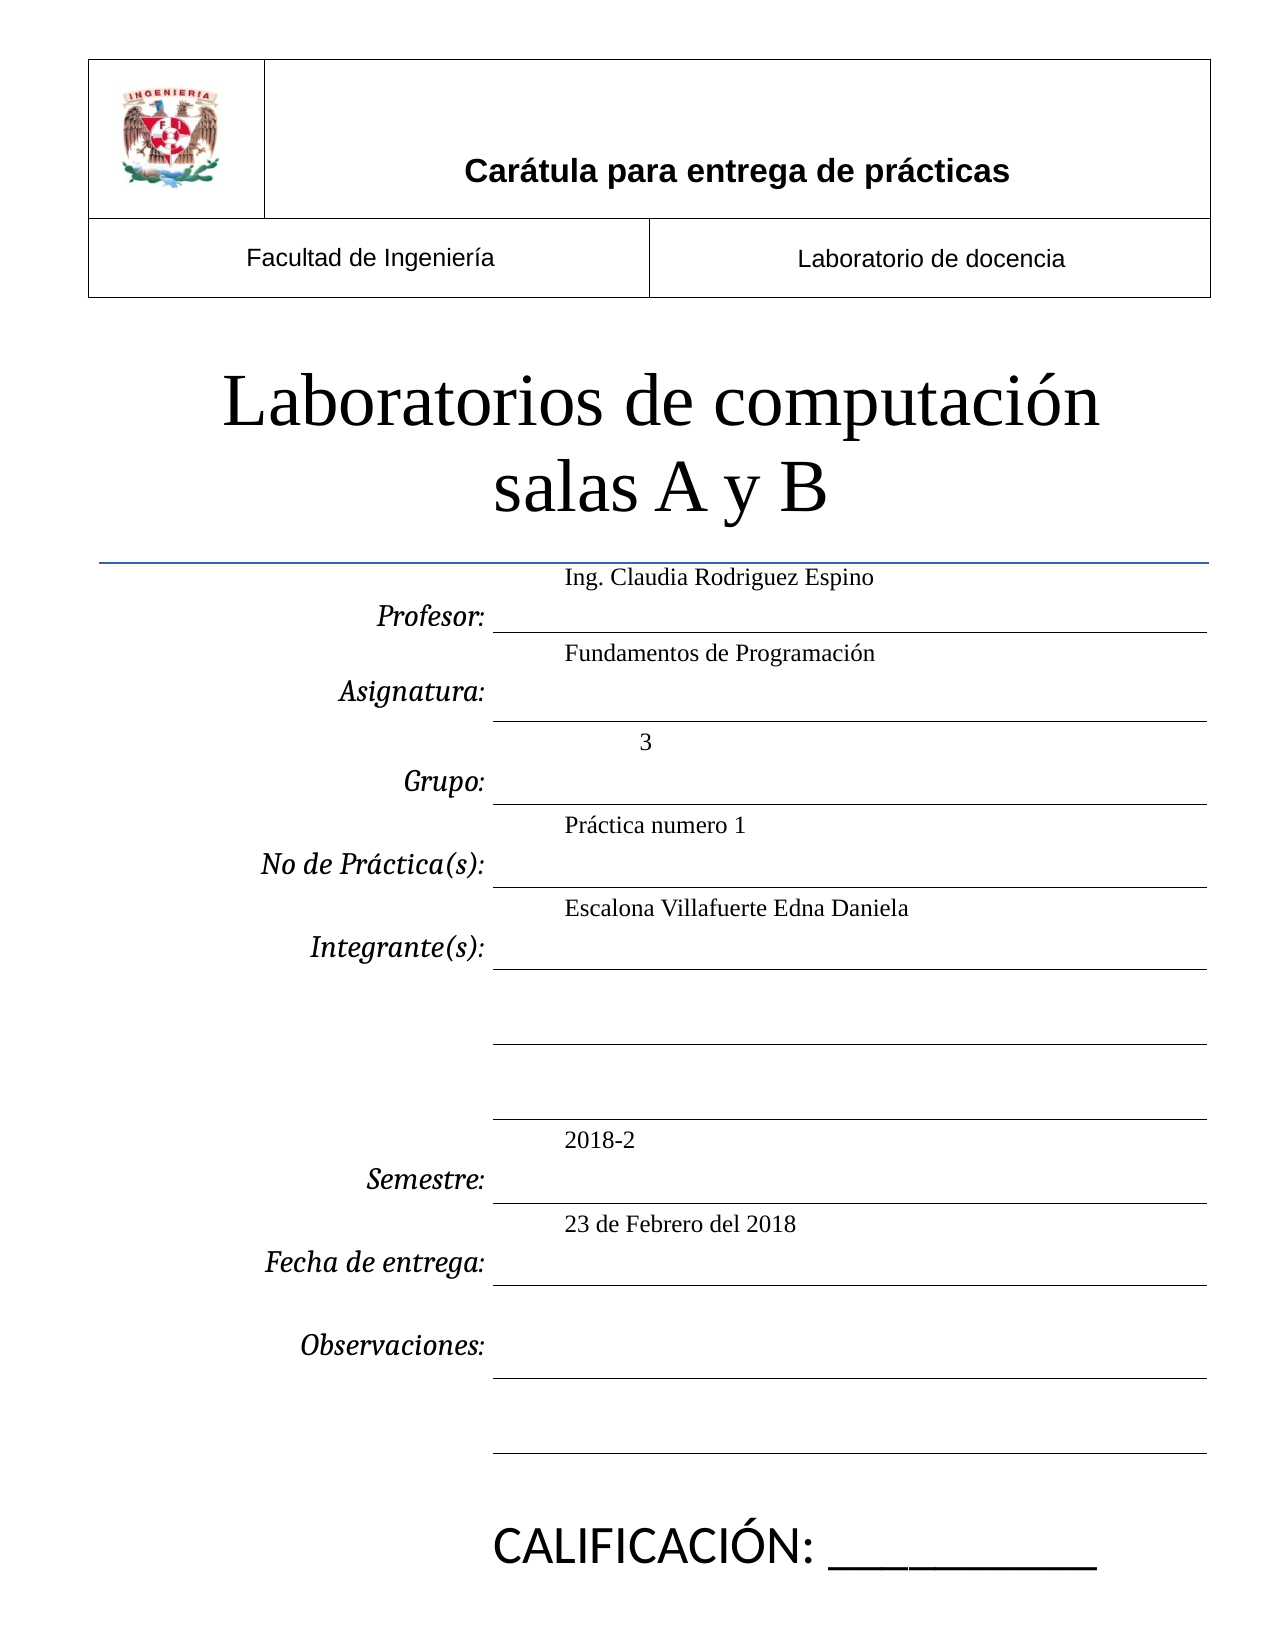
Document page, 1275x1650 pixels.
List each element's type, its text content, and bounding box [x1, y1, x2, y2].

table_header Carátula para entrega de prácticas [265, 60, 1210, 217]
table_cell Observaciones: [118, 1285, 493, 1378]
table_cell [493, 1379, 1207, 1453]
table_cell Fecha de entrega: [118, 1203, 493, 1285]
text CALIFICACIÓN: __________ [118, 1511, 1205, 1577]
table_cell [493, 970, 1207, 1044]
table_cell [118, 1044, 493, 1119]
table_header Ing. Claudia Rodriguez Espino [493, 564, 1207, 631]
table_cell [493, 1286, 1207, 1378]
table_cell 23 de Febrero del 2018 [493, 1204, 1207, 1285]
table_cell [118, 1378, 493, 1453]
table_cell Práctica numero 1 [493, 805, 1207, 887]
table_cell [493, 1045, 1207, 1119]
table_cell Escalona Villafuerte Edna Daniela [493, 888, 1207, 969]
table_cell No de Práctica(s): [118, 804, 493, 887]
table_cell Fundamentos de Programación [493, 633, 1207, 721]
text salas A y B [118, 441, 1205, 528]
text Laboratorios de computación [118, 355, 1205, 441]
table_header [118, 556, 493, 562]
table_cell 2018-2 [493, 1120, 1207, 1202]
table_cell Semestre: [118, 1119, 493, 1202]
table_cell Asignatura: [118, 631, 493, 721]
table_header Profesor: [118, 564, 493, 631]
table_cell 3 [493, 722, 1207, 804]
table_header [493, 556, 1207, 562]
table_cell Grupo: [118, 721, 493, 804]
table_cell [118, 969, 493, 1044]
table_cell Facultad de Ingeniería [89, 219, 649, 297]
table_cell Laboratorio de docencia [650, 219, 1210, 297]
table_header [89, 60, 264, 217]
table_cell Integrante(s): [118, 887, 493, 969]
